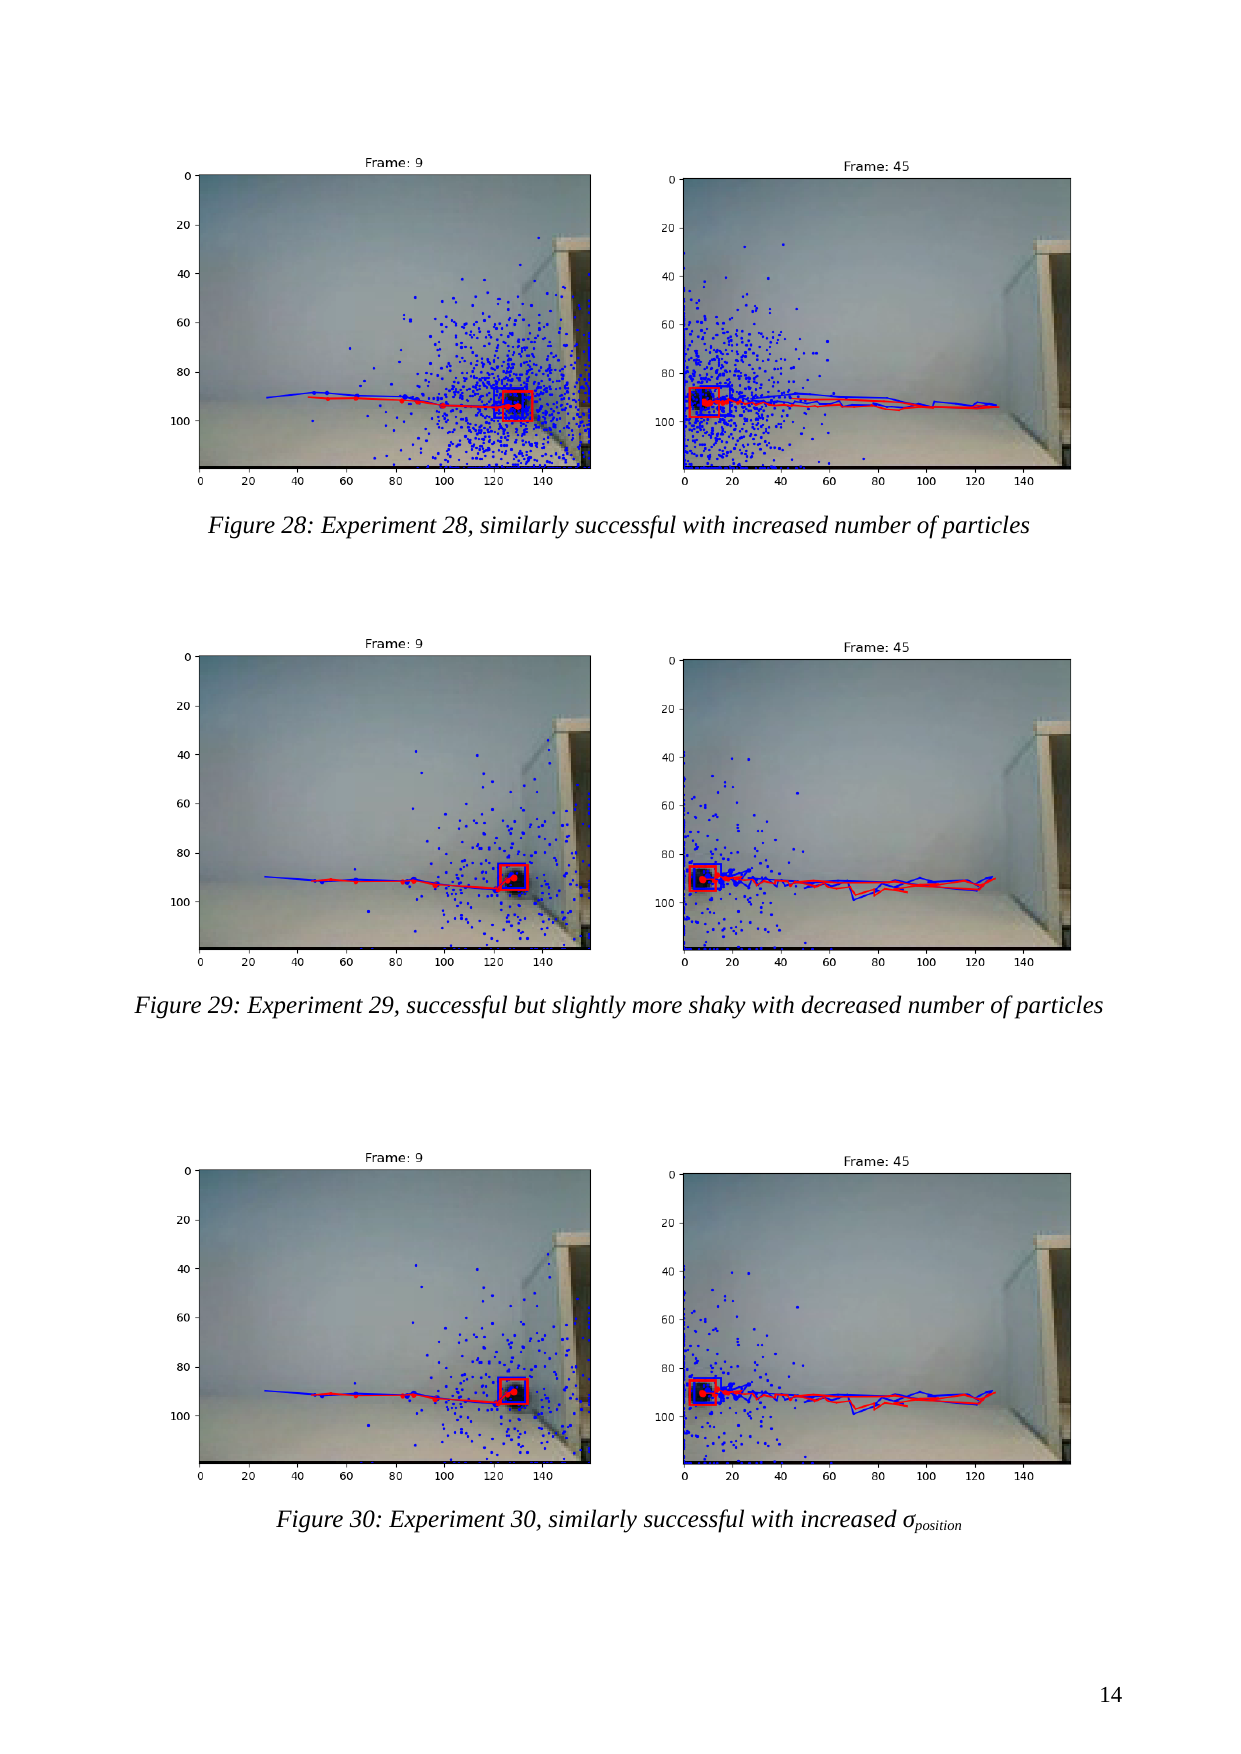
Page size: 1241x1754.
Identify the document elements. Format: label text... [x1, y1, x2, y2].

text Figure 28: Experiment 28, similarly successful with increased number of particles [119, 131, 1122, 539]
text Figure 29: Experiment 29, successful but slightly more shaky with decreased number of particles [119, 611, 1122, 1019]
picture [133, 128, 1122, 510]
picture [133, 609, 1122, 991]
picture [133, 1123, 1122, 1505]
text Figure 30: Experiment 30, similarly successful with increased σposition [119, 1125, 1122, 1533]
